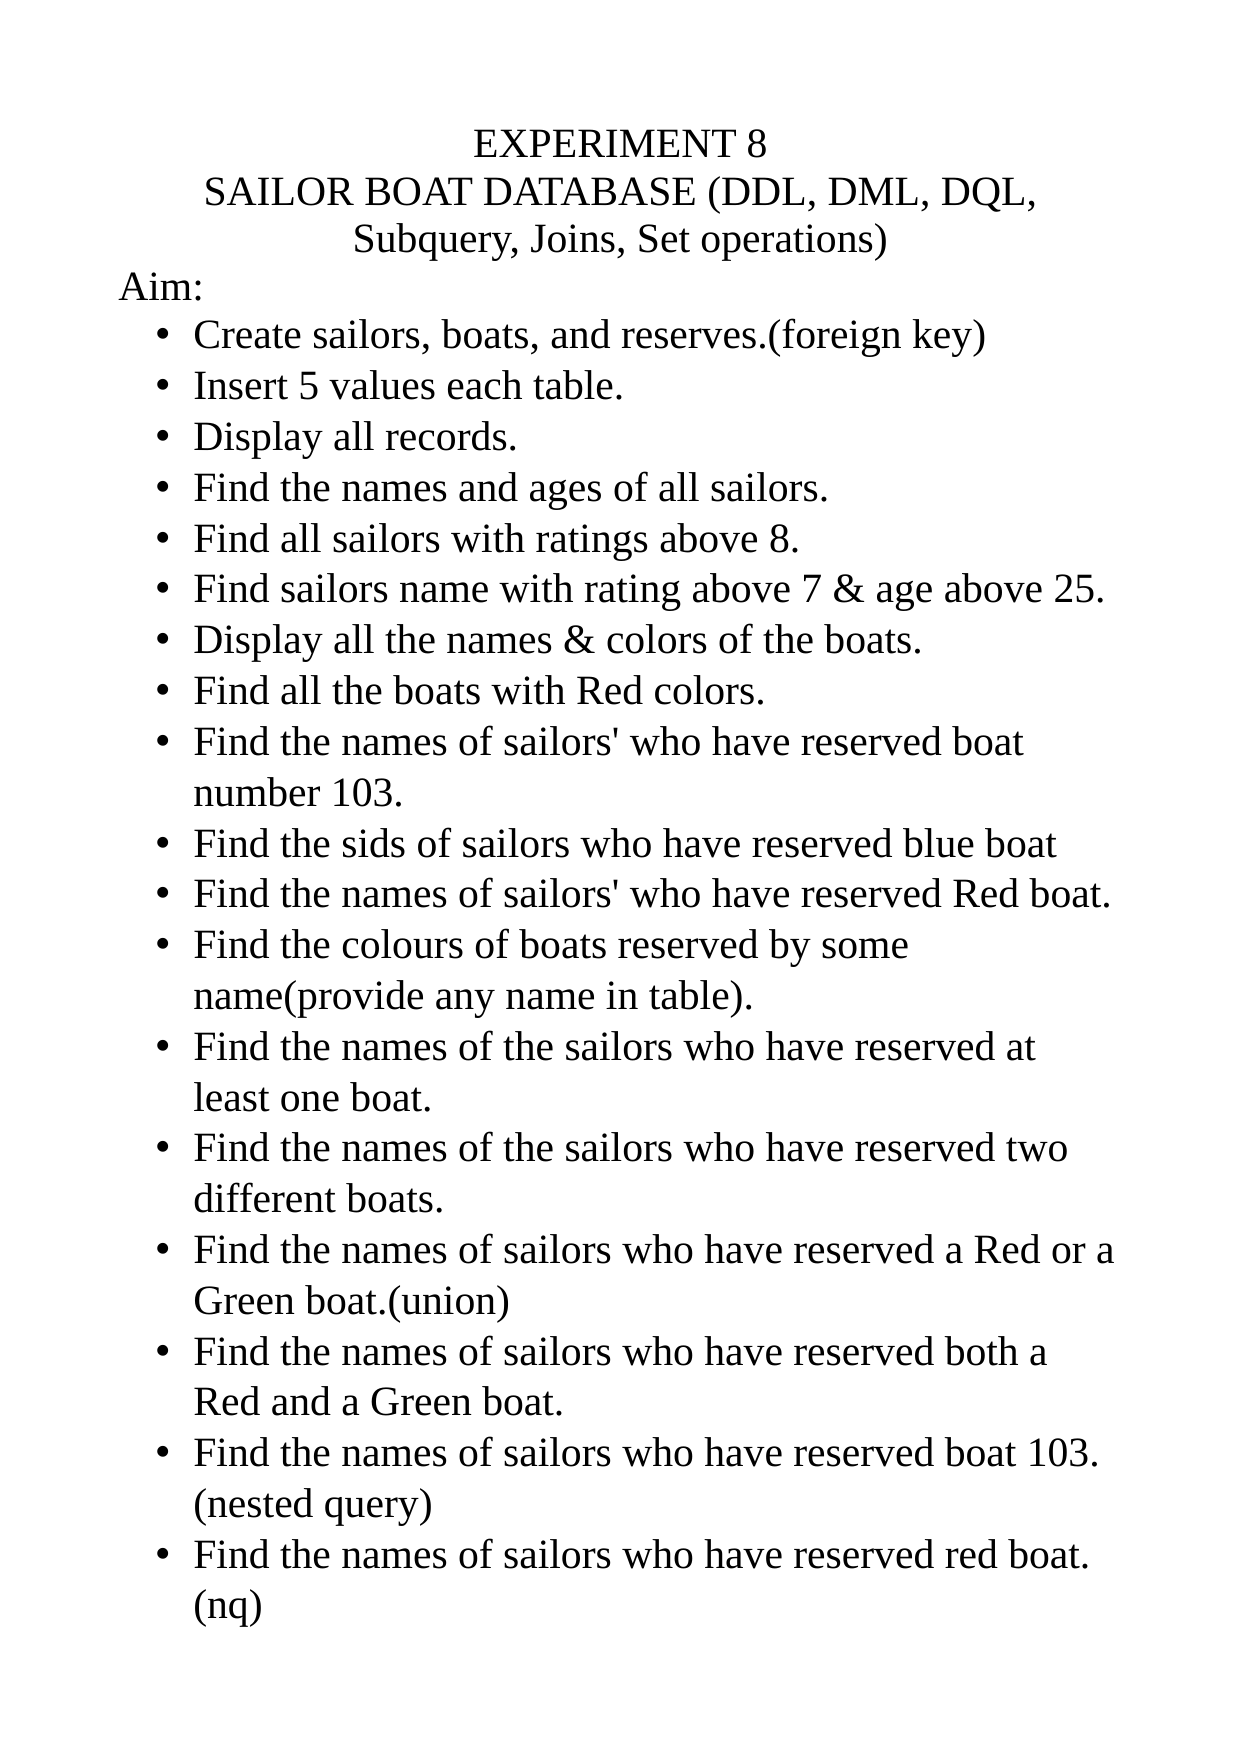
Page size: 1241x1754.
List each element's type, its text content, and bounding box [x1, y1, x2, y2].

text Aim: [118, 262, 1122, 310]
list Find the sids of sailors who have reserved blue boat [156, 818, 1122, 866]
list Create sailors, boats, and reserves.(foreign key) [156, 310, 1122, 358]
list Find the names of sailors who have reserved boat 103.(nested query) [156, 1427, 1122, 1526]
list Find the names of sailors who have reserved red boat.(nq) [156, 1529, 1122, 1628]
list Display all the names & colors of the boats. [156, 615, 1122, 663]
list Find the names of the sailors who have reserved two different boats. [156, 1123, 1122, 1222]
list Find the names of sailors' who have reserved Red boat. [156, 869, 1122, 917]
list Find the names of sailors who have reserved both a Red and a Green boat. [156, 1326, 1122, 1425]
list Find the names and ages of all sailors. [156, 462, 1122, 510]
text SAILOR BOAT DATABASE (DDL, DML, DQL, Subquery, Joins, Set operations) [118, 166, 1122, 262]
list Find the names of the sailors who have reserved at least one boat. [156, 1021, 1122, 1120]
list Find sailors name with rating above 7 & age above 25. [156, 564, 1122, 612]
list Display all records. [156, 411, 1122, 459]
list Find the colours of boats reserved by some name(provide any name in table). [156, 920, 1122, 1018]
list Insert 5 values each table. [156, 361, 1122, 409]
list Find the names of sailors who have reserved a Red or a Green boat.(union) [156, 1224, 1122, 1323]
text EXPERIMENT 8 [118, 118, 1122, 166]
list Find the names of sailors' who have reserved boat number 103. [156, 716, 1122, 815]
list Find all sailors with ratings above 8. [156, 513, 1122, 561]
list Find all the boats with Red colors. [156, 666, 1122, 714]
